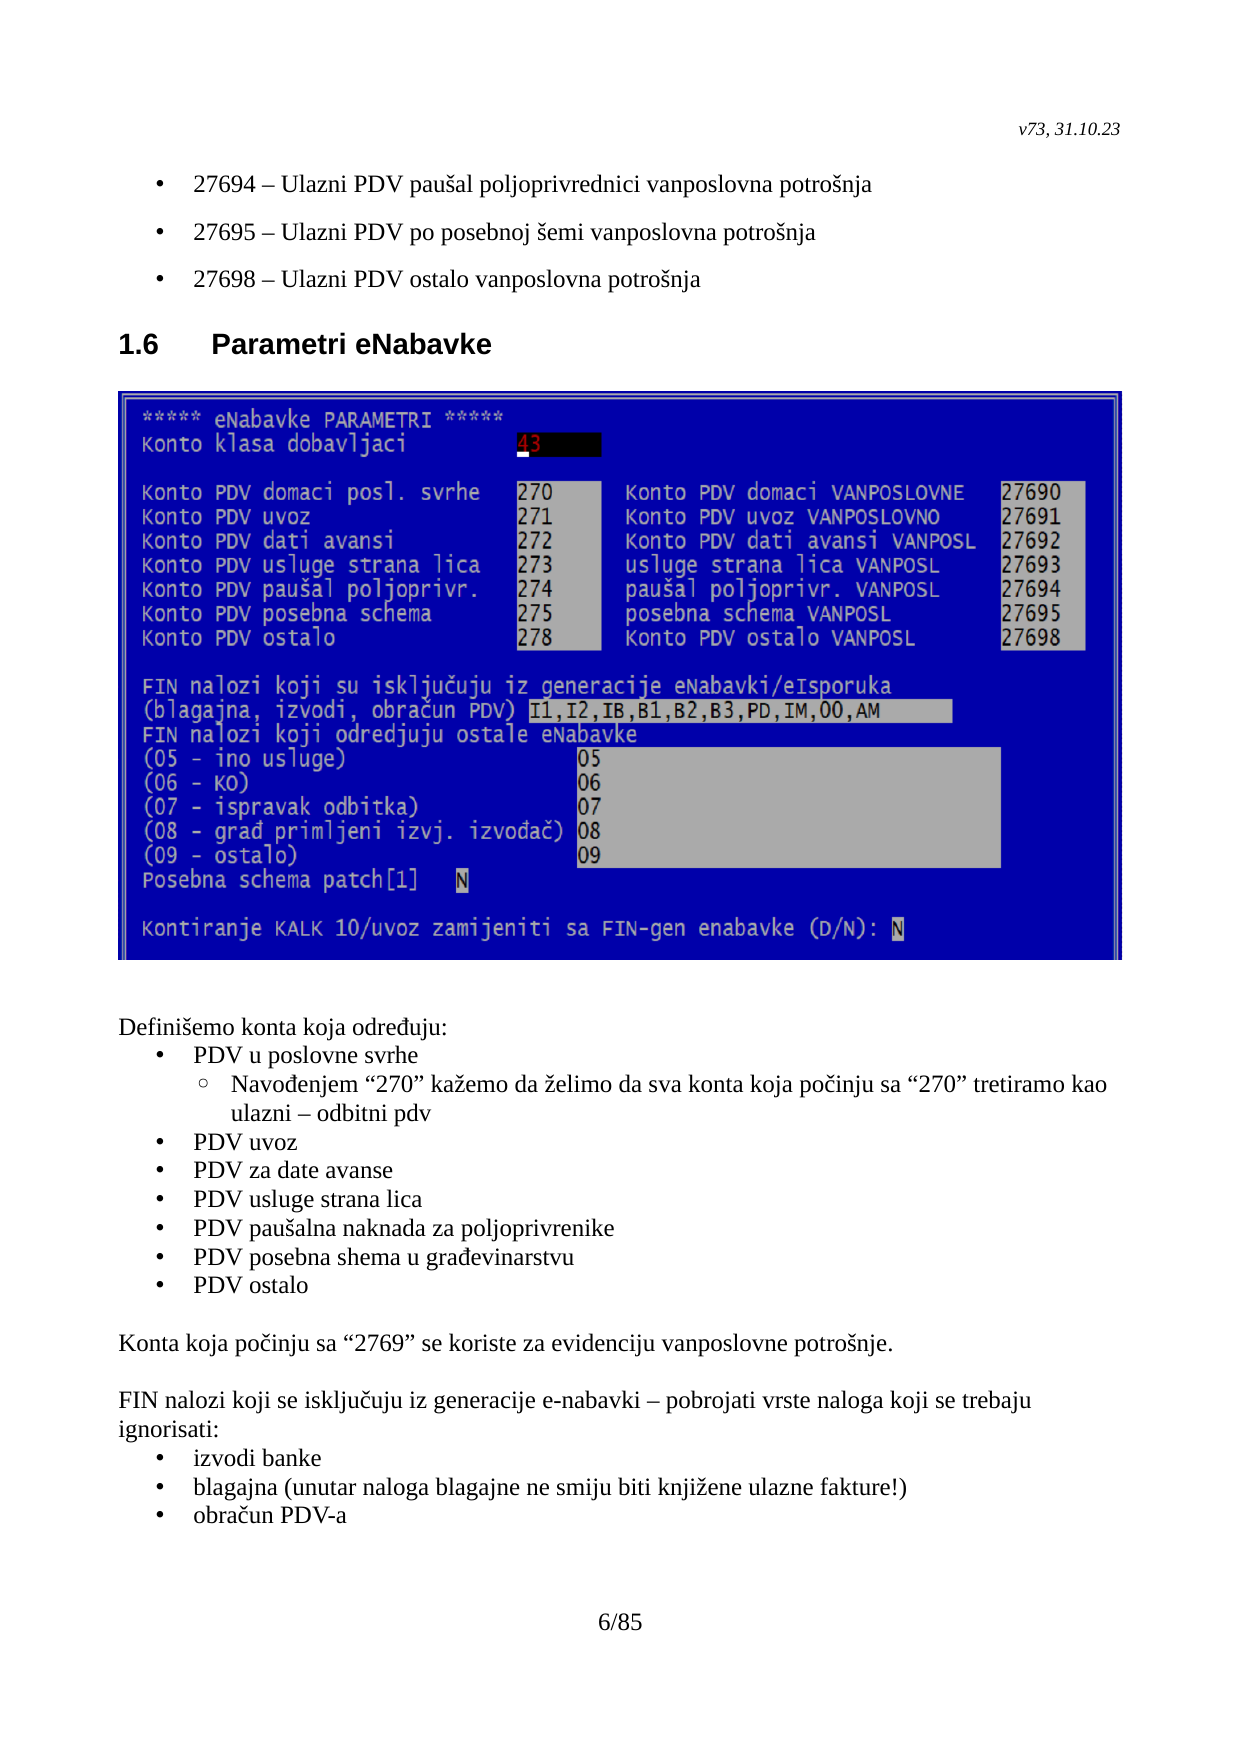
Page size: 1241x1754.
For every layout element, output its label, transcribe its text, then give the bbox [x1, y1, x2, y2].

picture [118, 391, 1123, 960]
list PDV usluge strana lica [156, 1184, 1122, 1213]
subtitle Parametri eNabavke [118, 327, 1122, 360]
text Konta koja počinju sa “2769” se koriste za evidenciju vanposlovne potrošnje. [118, 1328, 1122, 1357]
list PDV uvoz [156, 1127, 1122, 1156]
list Navođenjem “270” kažemo da želimo da sva konta koja počinju sa “270” tretiramo kao ulazni – odbitni pdv [193, 1069, 1122, 1127]
list PDV u poslovne svrhe [156, 1041, 1122, 1069]
list PDV ostalo [156, 1271, 1122, 1299]
list PDV za date avanse [156, 1156, 1122, 1184]
list obračun PDV-a [156, 1501, 1122, 1529]
list izvodi banke [156, 1443, 1122, 1472]
list 27698 – Ulazni PDV ostalo vanposlovna potrošnja [156, 264, 1122, 293]
text Definišemo konta koja određuju: [118, 1012, 1122, 1041]
text FIN nalozi koji se isključuju iz generacije e-nabavki – pobrojati vrste naloga koji se trebaju ignorisati: [118, 1386, 1122, 1443]
list 27695 – Ulazni PDV po posebnoj šemi vanposlovna potrošnja [156, 217, 1122, 246]
list 27694 – Ulazni PDV paušal poljoprivrednici vanposlovna potrošnja [156, 169, 1122, 198]
list PDV posebna shema u građevinarstvu [156, 1242, 1122, 1271]
list PDV paušalna naknada za poljoprivrenike [156, 1213, 1122, 1242]
list blagajna (unutar naloga blagajne ne smiju biti knjižene ulazne fakture!) [156, 1472, 1122, 1501]
